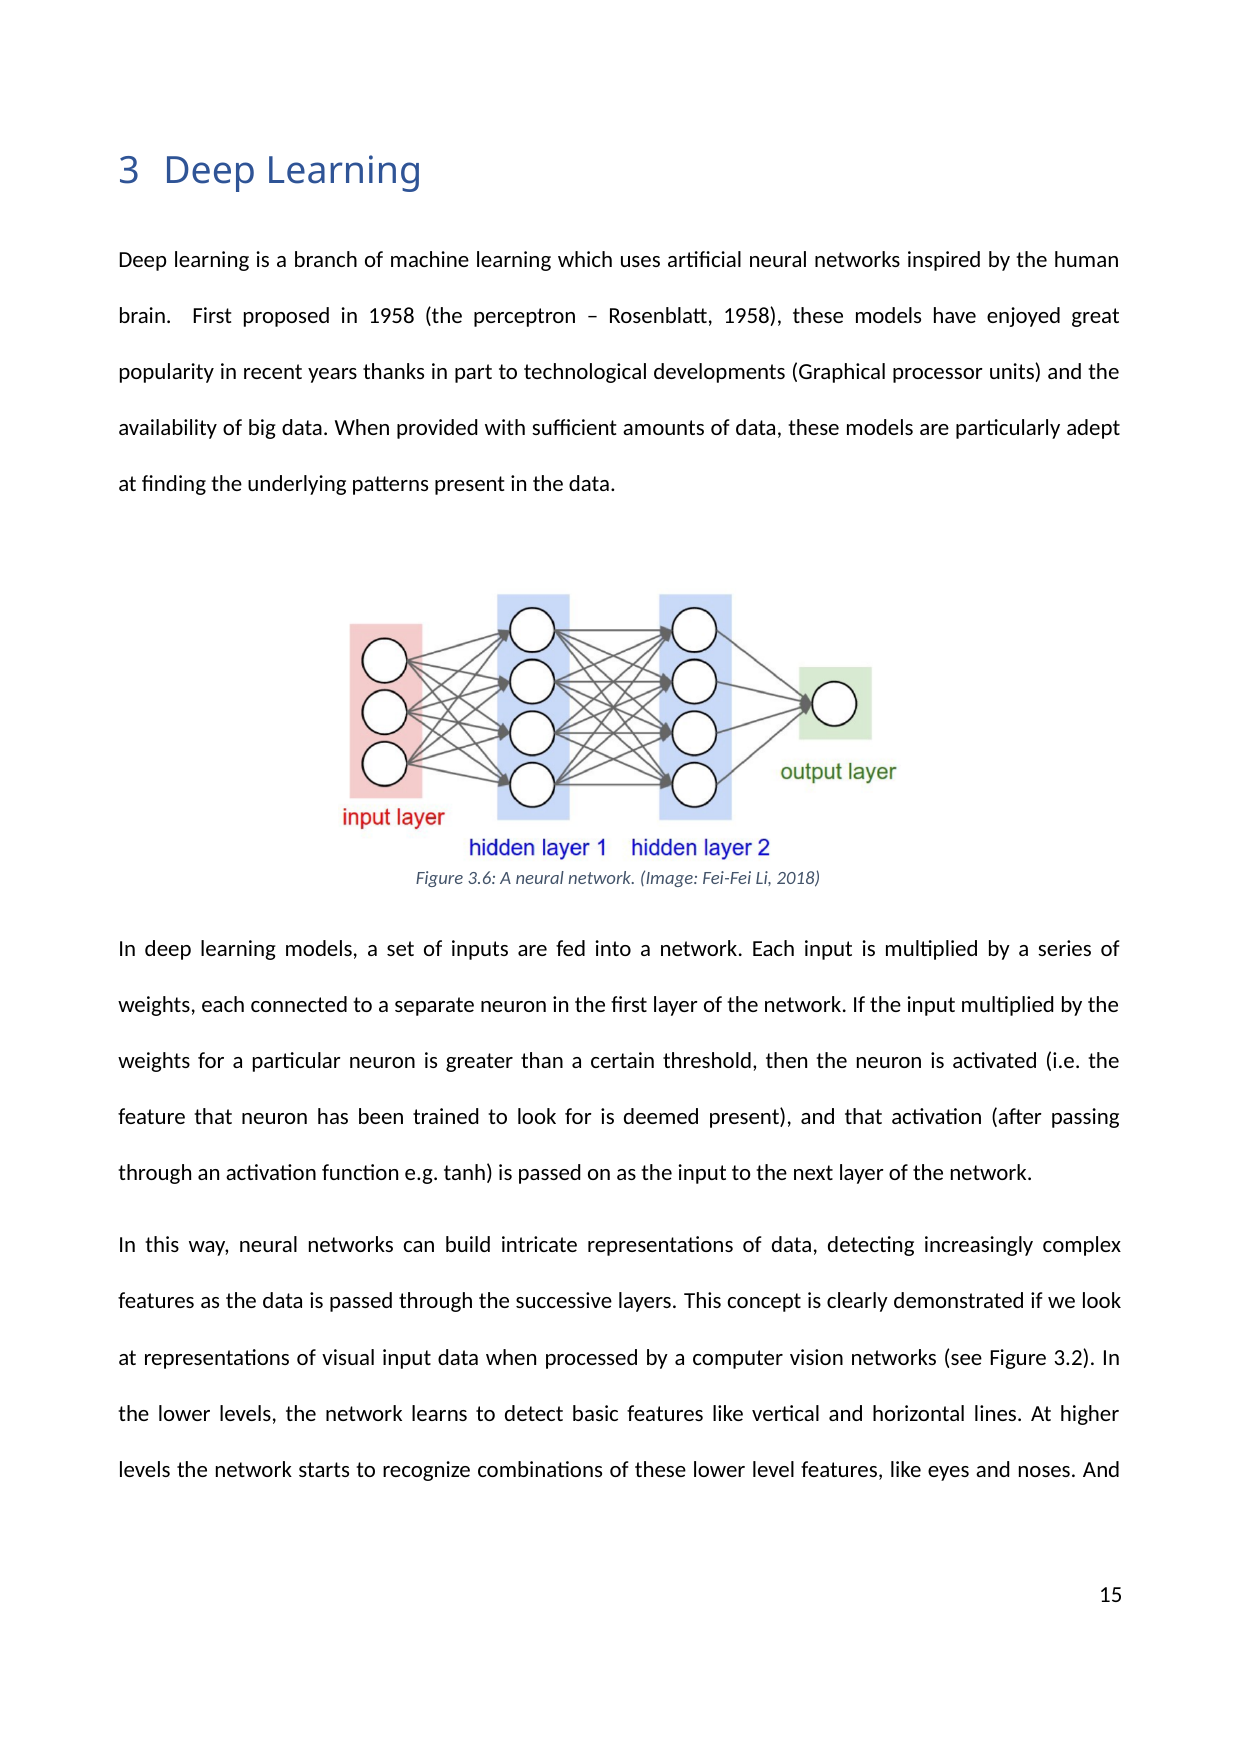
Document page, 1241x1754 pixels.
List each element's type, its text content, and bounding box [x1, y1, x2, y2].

text Deep learning is a branch of machine learning which uses artificial neural networks inspired by the human brain. First proposed in 1958 (the perceptron – Rosenblatt, 1958), these models have enjoyed great popularity in recent years thanks in part to technological developments (Graphical processor units) and the availability of big data. When provided with sufficient amounts of data, these models are particularly adept at finding the underlying patterns present in the data. [118, 245, 1122, 497]
text Figure 3.6: A neural network. (Image: Fei-Fei Li, 2018) [118, 866, 1122, 889]
picture [324, 566, 915, 866]
subtitle Deep Learning [118, 143, 1122, 194]
text In this way, neural networks can build intricate representations of data, detecting increasingly complex features as the data is passed through the successive layers. This concept is clearly demonstrated if we look at representations of visual input data when processed by a computer vision networks (see Figure 3.2). In the lower levels, the network learns to detect basic features like vertical and horizontal lines. At higher levels the network starts to recognize combinations of these lower level features, like eyes and noses. And [118, 1231, 1122, 1483]
text In deep learning models, a set of inputs are fed into a network. Each input is multiplied by a series of weights, each connected to a separate neuron in the first layer of the network. If the input multiplied by the weights for a particular neuron is greater than a certain threshold, then the neuron is activated (i.e. the feature that neuron has been trained to look for is deemed present), and that activation (after passing through an activation function e.g. tanh) is passed on as the input to the next layer of the network. [118, 934, 1122, 1186]
